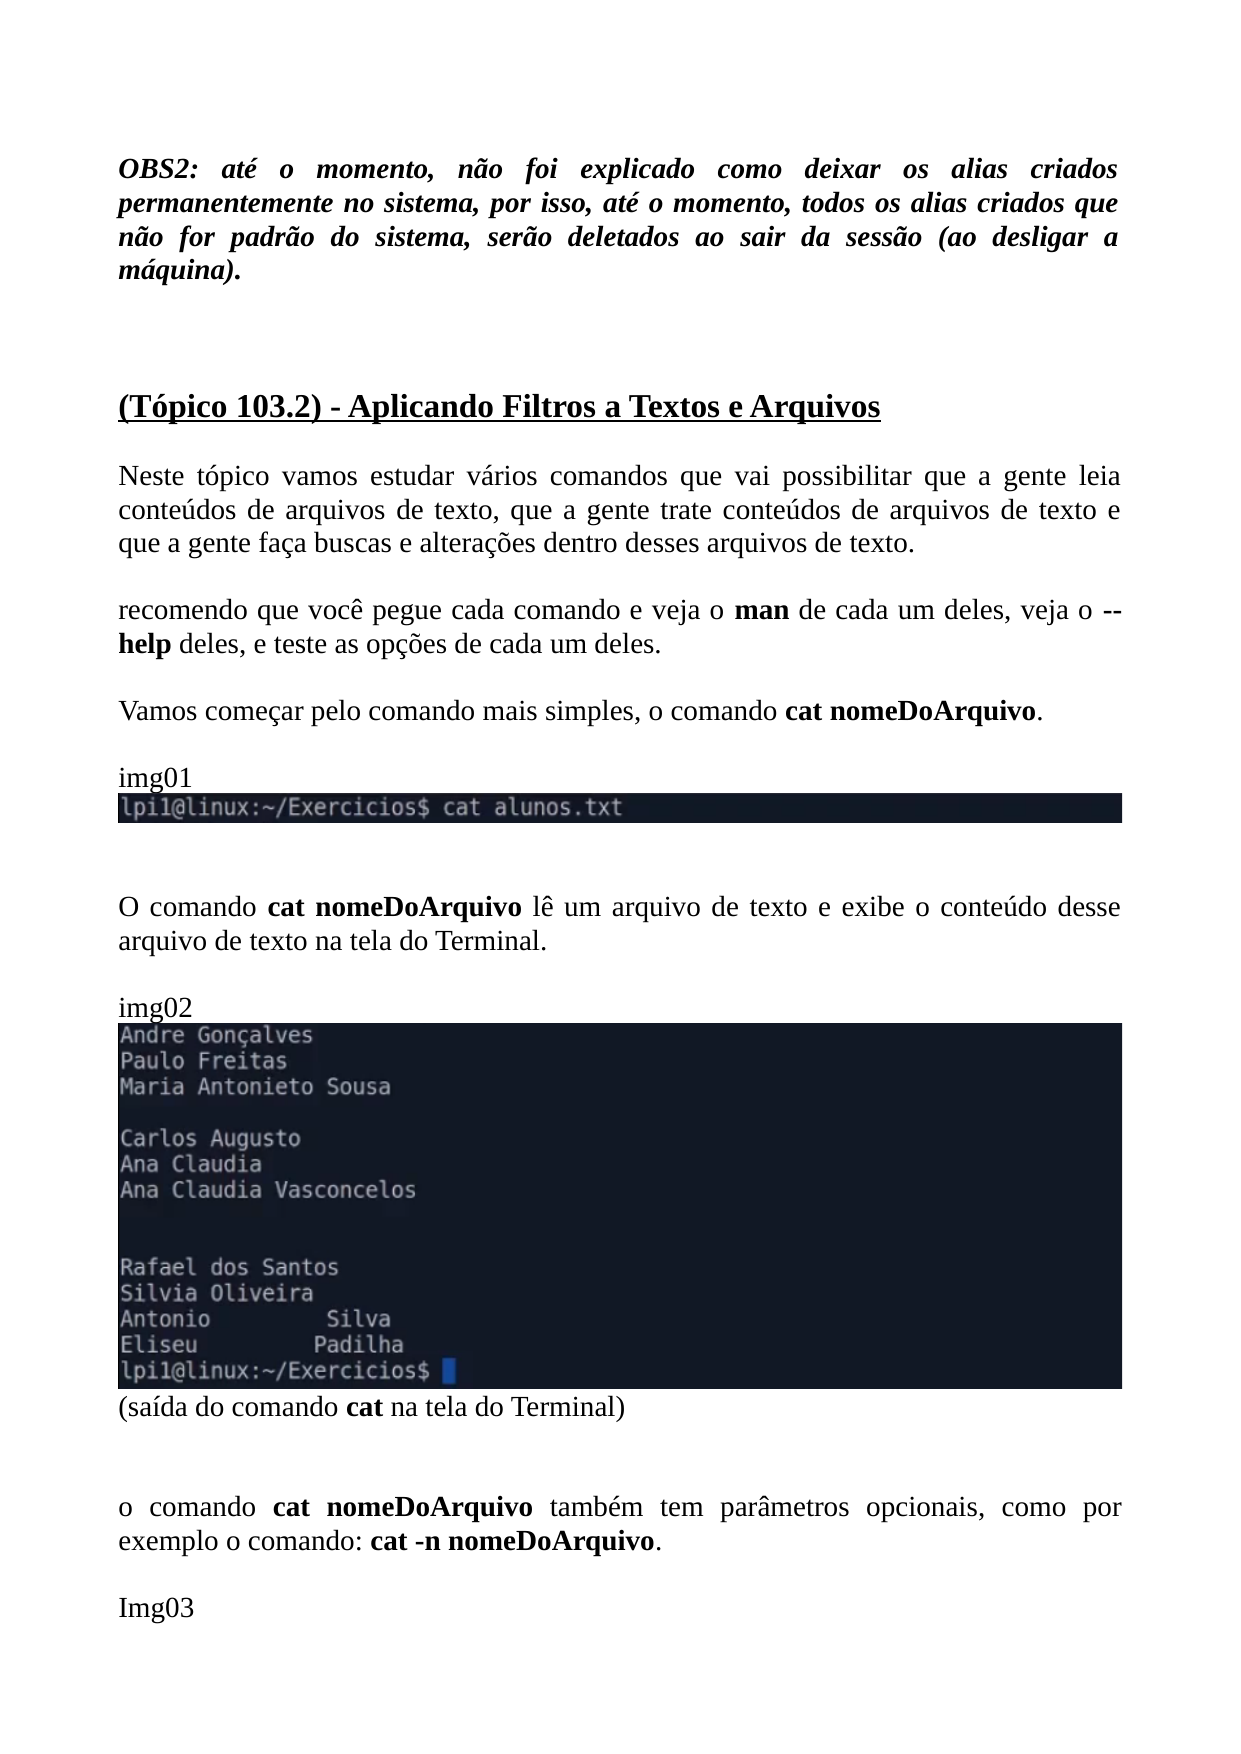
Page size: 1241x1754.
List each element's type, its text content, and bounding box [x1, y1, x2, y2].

text Neste tópico vamos estudar vários comandos que vai possibilitar que a gente leia conteúdos de arquivos de texto, que a gente trate conteúdos de arquivos de texto e que a gente faça buscas e alterações dentro desses arquivos de texto. [118, 458, 1122, 559]
text recomendo que você pegue cada comando e veja o man de cada um deles, veja o --help deles, e teste as opções de cada um deles. [118, 592, 1122, 659]
text Vamos começar pelo comando mais simples, o comando cat nomeDoArquivo. [118, 693, 1122, 727]
text img01 [118, 760, 1122, 793]
text OBS2: até o momento, não foi explicado como deixar os alias criados permanentemente no sistema, por isso, até o momento, todos os alias criados que não for padrão do sistema, serão deletados ao sair da sessão (ao desligar a máquina). [118, 152, 1122, 286]
text (saída do comando cat na tela do Terminal) [118, 1389, 1122, 1422]
text o comando cat nomeDoArquivo também tem parâmetros opcionais, como por exemplo o comando: cat -n nomeDoArquivo. [118, 1489, 1122, 1556]
picture [118, 793, 1123, 823]
picture [118, 1023, 1123, 1389]
text img02 [118, 990, 1122, 1023]
text Img03 [118, 1590, 1122, 1623]
text (Tópico 103.2) - Aplicando Filtros a Textos e Arquivos [118, 386, 1122, 425]
text O comando cat nomeDoArquivo lê um arquivo de texto e exibe o conteúdo desse arquivo de texto na tela do Terminal. [118, 889, 1122, 956]
